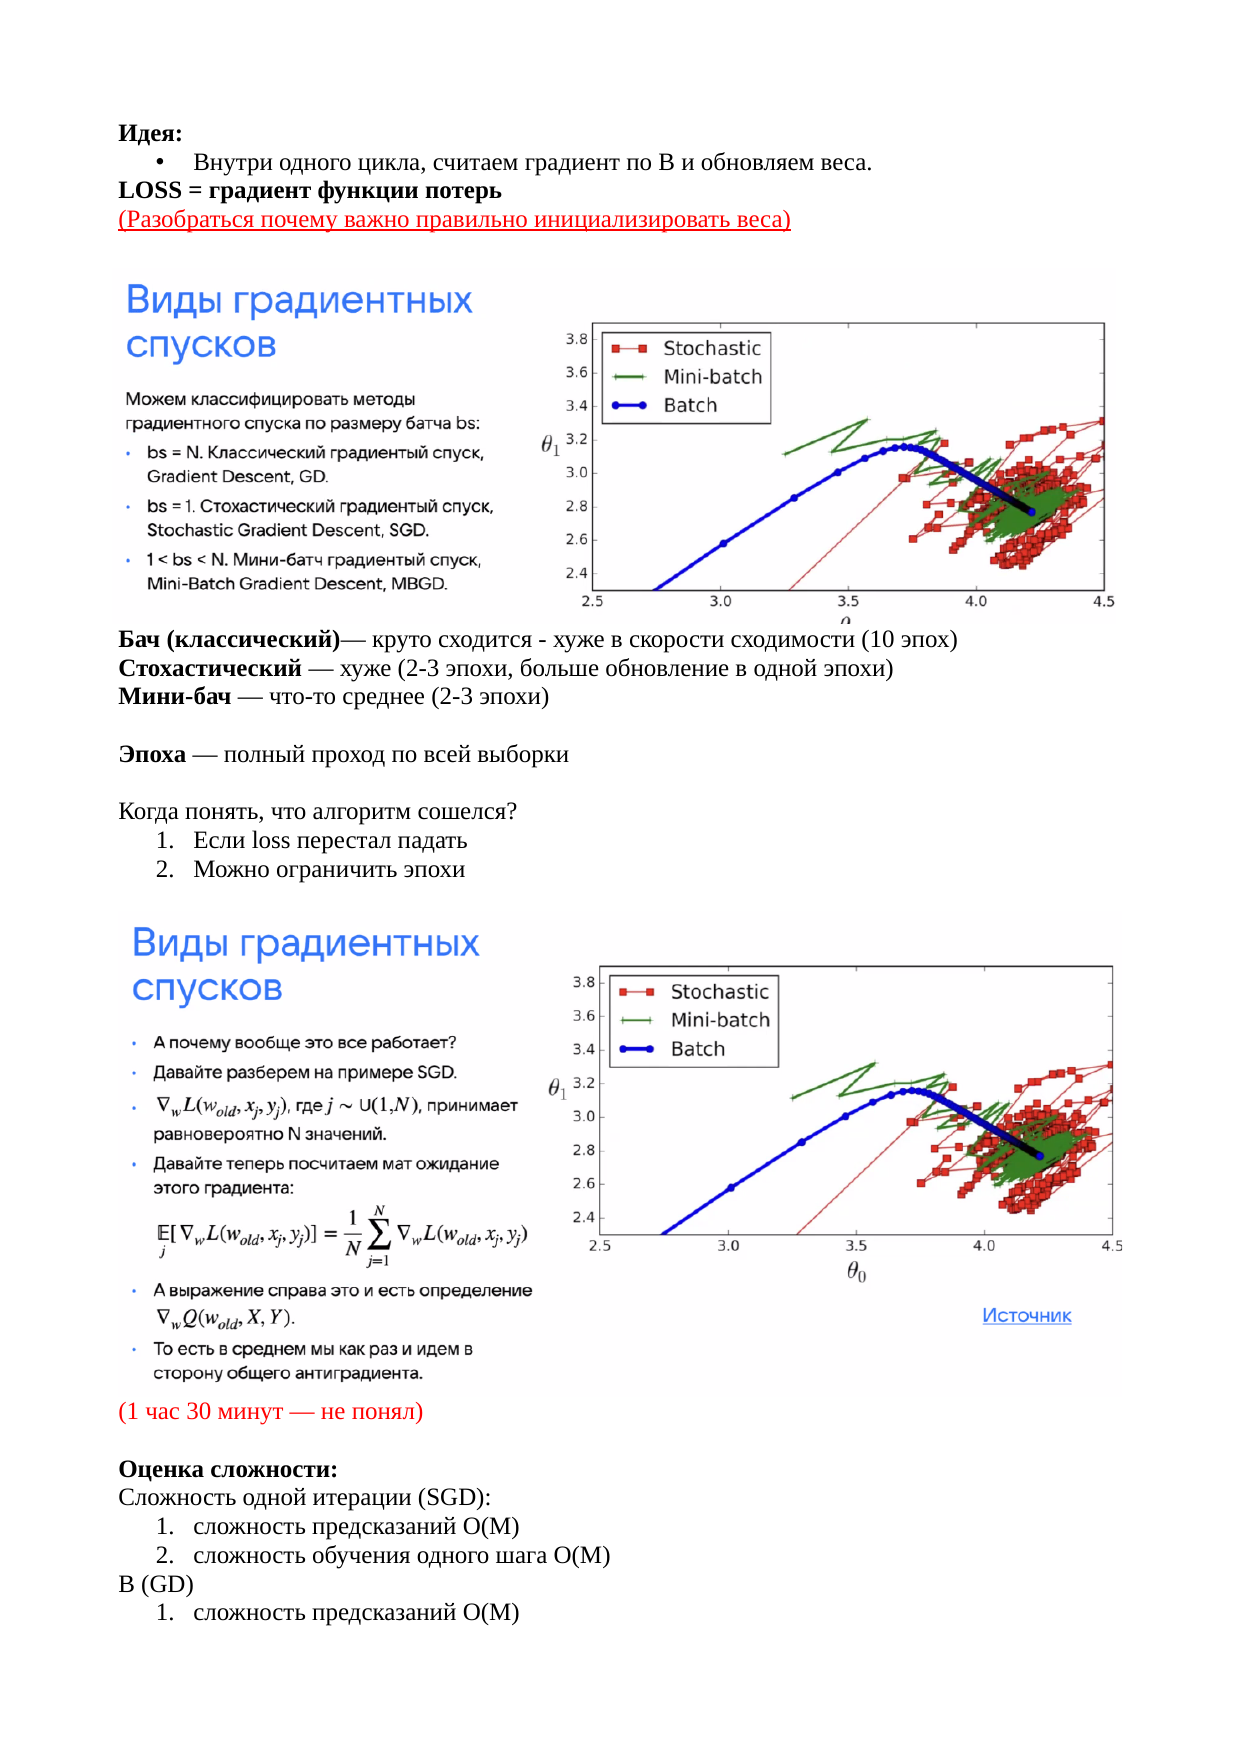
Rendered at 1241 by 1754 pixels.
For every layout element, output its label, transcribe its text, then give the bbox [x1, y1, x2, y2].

picture [112, 268, 1117, 624]
text Оценка сложности: [118, 1454, 1122, 1482]
list сложность предсказаний O(M) [156, 1597, 1122, 1626]
text (1 час 30 минут — не понял) [118, 1397, 1122, 1425]
text (Разобраться почему важно правильно инициализировать веса) [118, 204, 1122, 233]
text Мини-бач — что-то среднее (2-3 эпохи) [118, 681, 1122, 710]
list Внутри одного цикла, считаем градиент по B и обновляем веса. [156, 147, 1122, 176]
text Идея: [118, 118, 1122, 147]
text Бач (классический)— круто сходится - хуже в скорости сходимости (10 эпох) [118, 262, 1122, 653]
list Если loss перестал падать [156, 825, 1122, 854]
text Эпоха — полный проход по всей выборки [118, 739, 1122, 768]
text LOSS = градиент функции потерь [118, 176, 1122, 204]
text Стохастический — хуже (2-3 эпохи, больше обновление в одной эпохи) [118, 653, 1122, 681]
list Можно ограничить эпохи [156, 854, 1122, 883]
text Когда понять, что алгоритм сошелся? [118, 796, 1122, 825]
list сложность предсказаний O(M) [156, 1511, 1122, 1540]
text Сложность одной итерации (SGD): [118, 1482, 1122, 1511]
list сложность обучения одного шага O(M) [156, 1540, 1122, 1569]
picture [118, 911, 1123, 1397]
text В (GD) [118, 1569, 1122, 1597]
